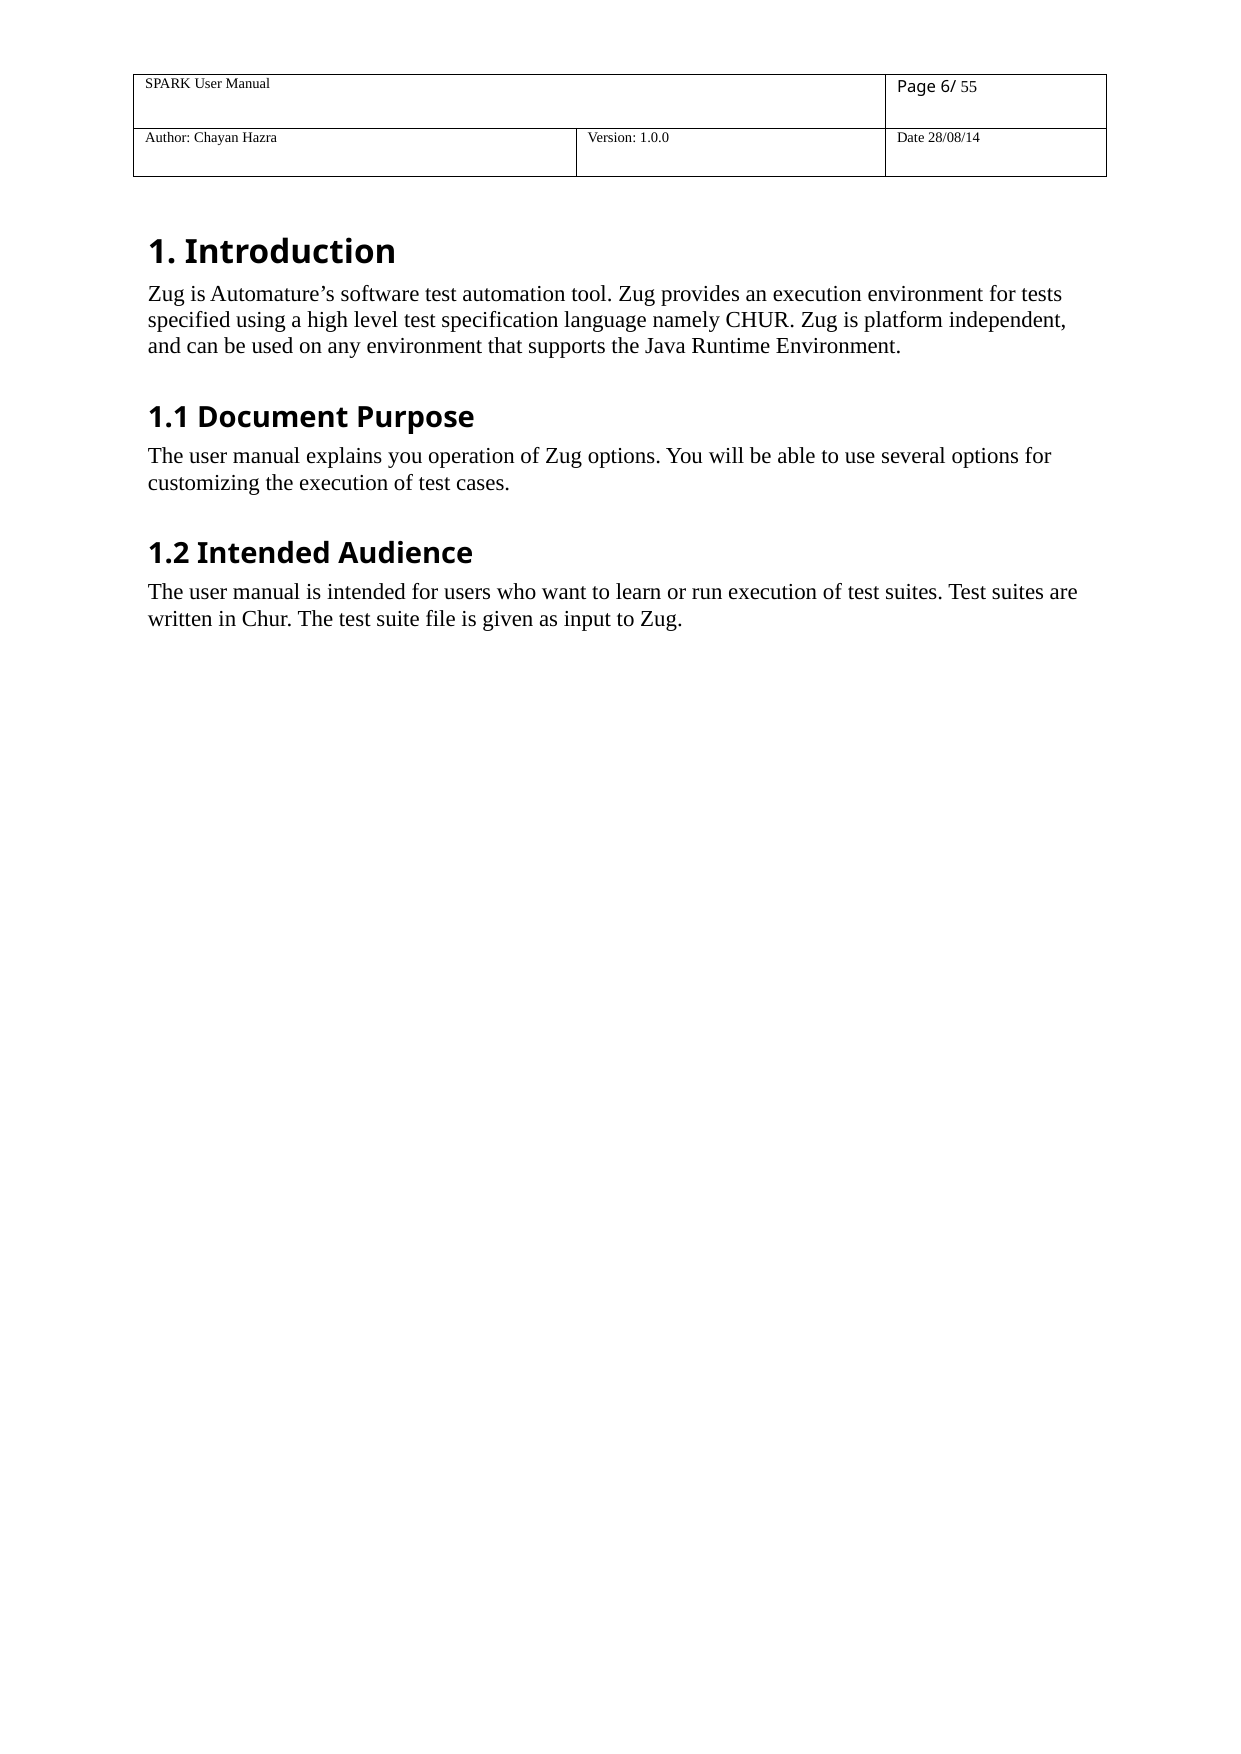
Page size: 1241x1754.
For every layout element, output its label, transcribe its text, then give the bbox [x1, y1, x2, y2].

text The user manual explains you operation of Zug options. You will be able to use several options for customizing the execution of test cases. [148, 442, 1092, 495]
text Zug is Automature’s software test automation tool. Zug provides an execution environment for tests specified using a high level test specification language namely CHUR. Zug is platform independent, and can be used on any environment that supports the Java Runtime Environment. [148, 280, 1092, 359]
subtitle 1.1 Document Purpose [148, 396, 1092, 436]
subtitle . Introduction [148, 228, 1092, 273]
text The user manual is intended for users who want to learn or run execution of test suites. Test suites are written in Chur. The test suite file is given as input to Zug. [148, 578, 1092, 631]
subtitle 1.2 Intended Audience [148, 532, 1092, 572]
